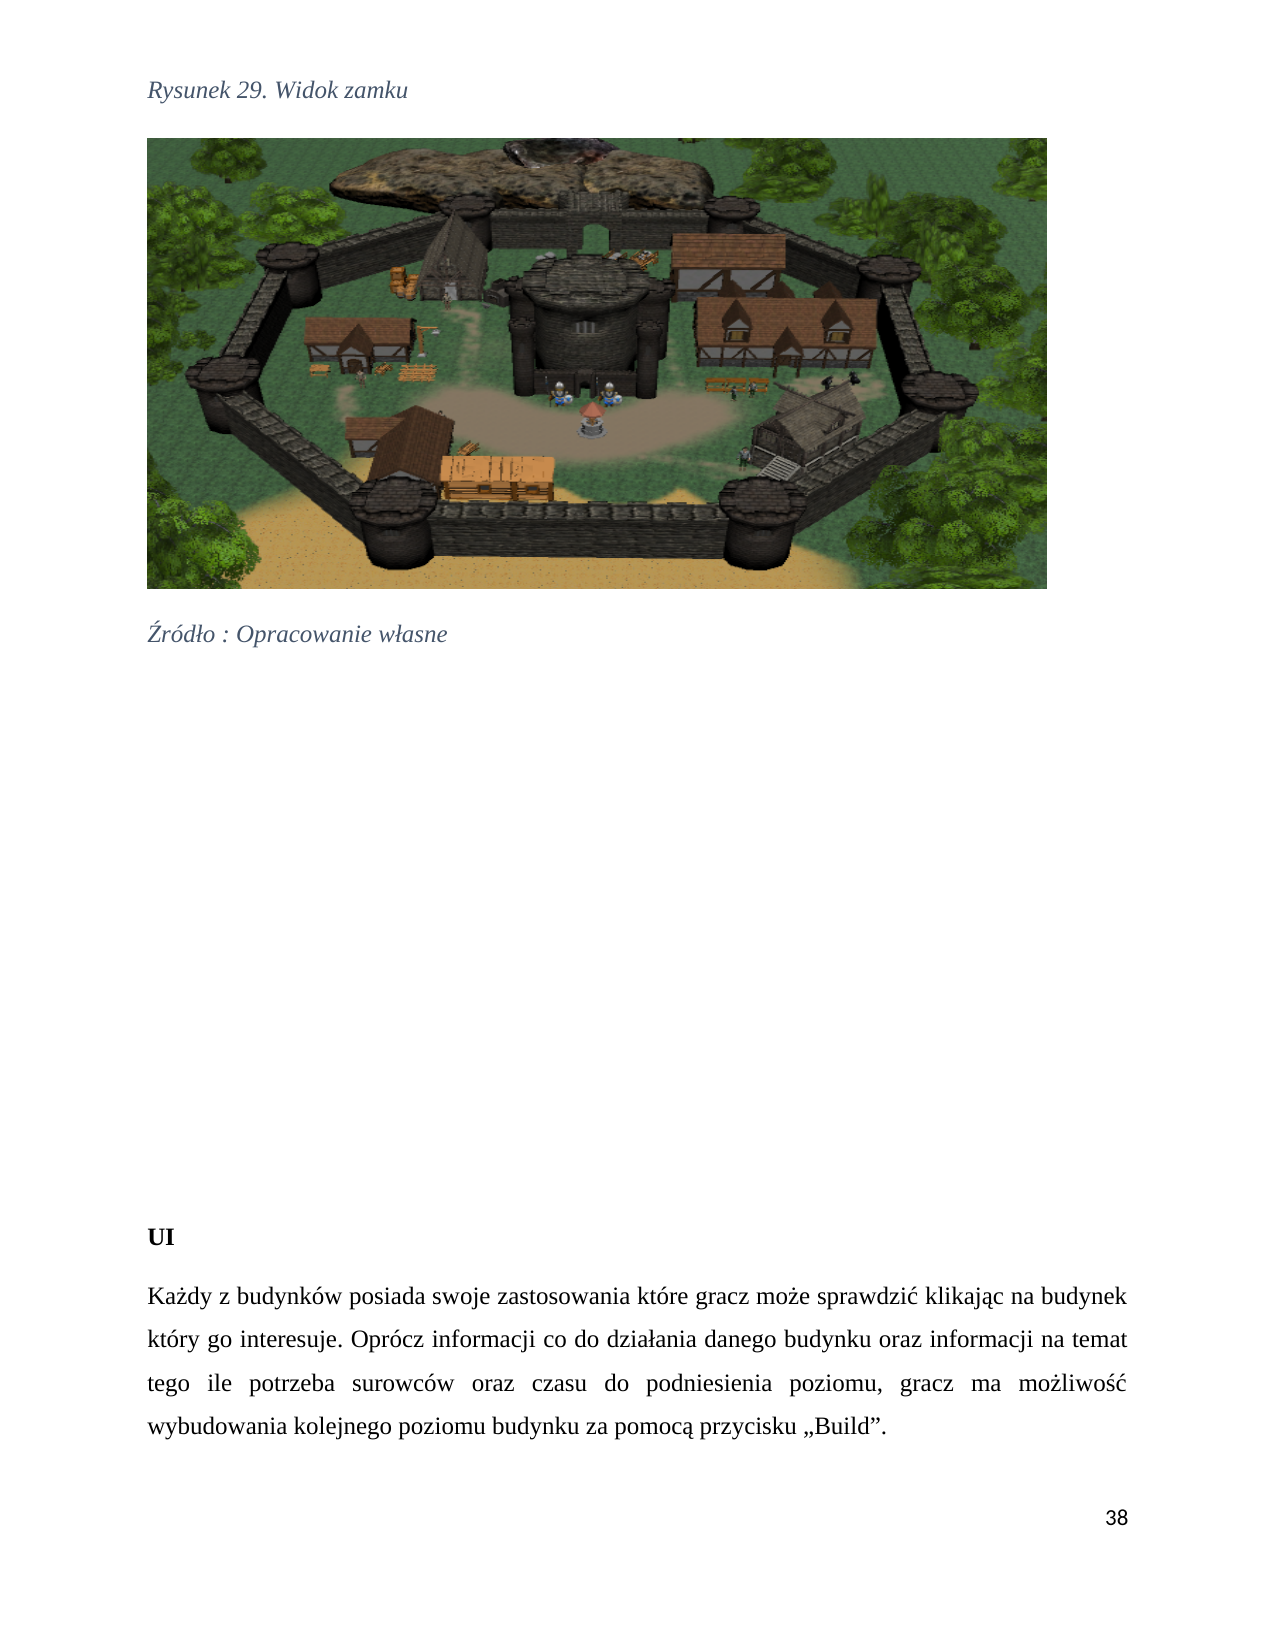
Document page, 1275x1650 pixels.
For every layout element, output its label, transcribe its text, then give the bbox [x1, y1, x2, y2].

text Rysunek 29. Widok zamku [147, 75, 1128, 104]
text Każdy z budynków posiada swoje zastosowania które gracz może sprawdzić klikając na budynek który go interesuje. Oprócz informacji co do działania danego budynku oraz informacji na temat tego ile potrzeba surowców oraz czasu do podniesienia poziomu, gracz ma możliwość wybudowania kolejnego poziomu budynku za pomocą przycisku „Build”. [147, 1281, 1128, 1439]
text Źródło : Opracowanie własne [147, 619, 1128, 648]
text UI [147, 1222, 1128, 1250]
